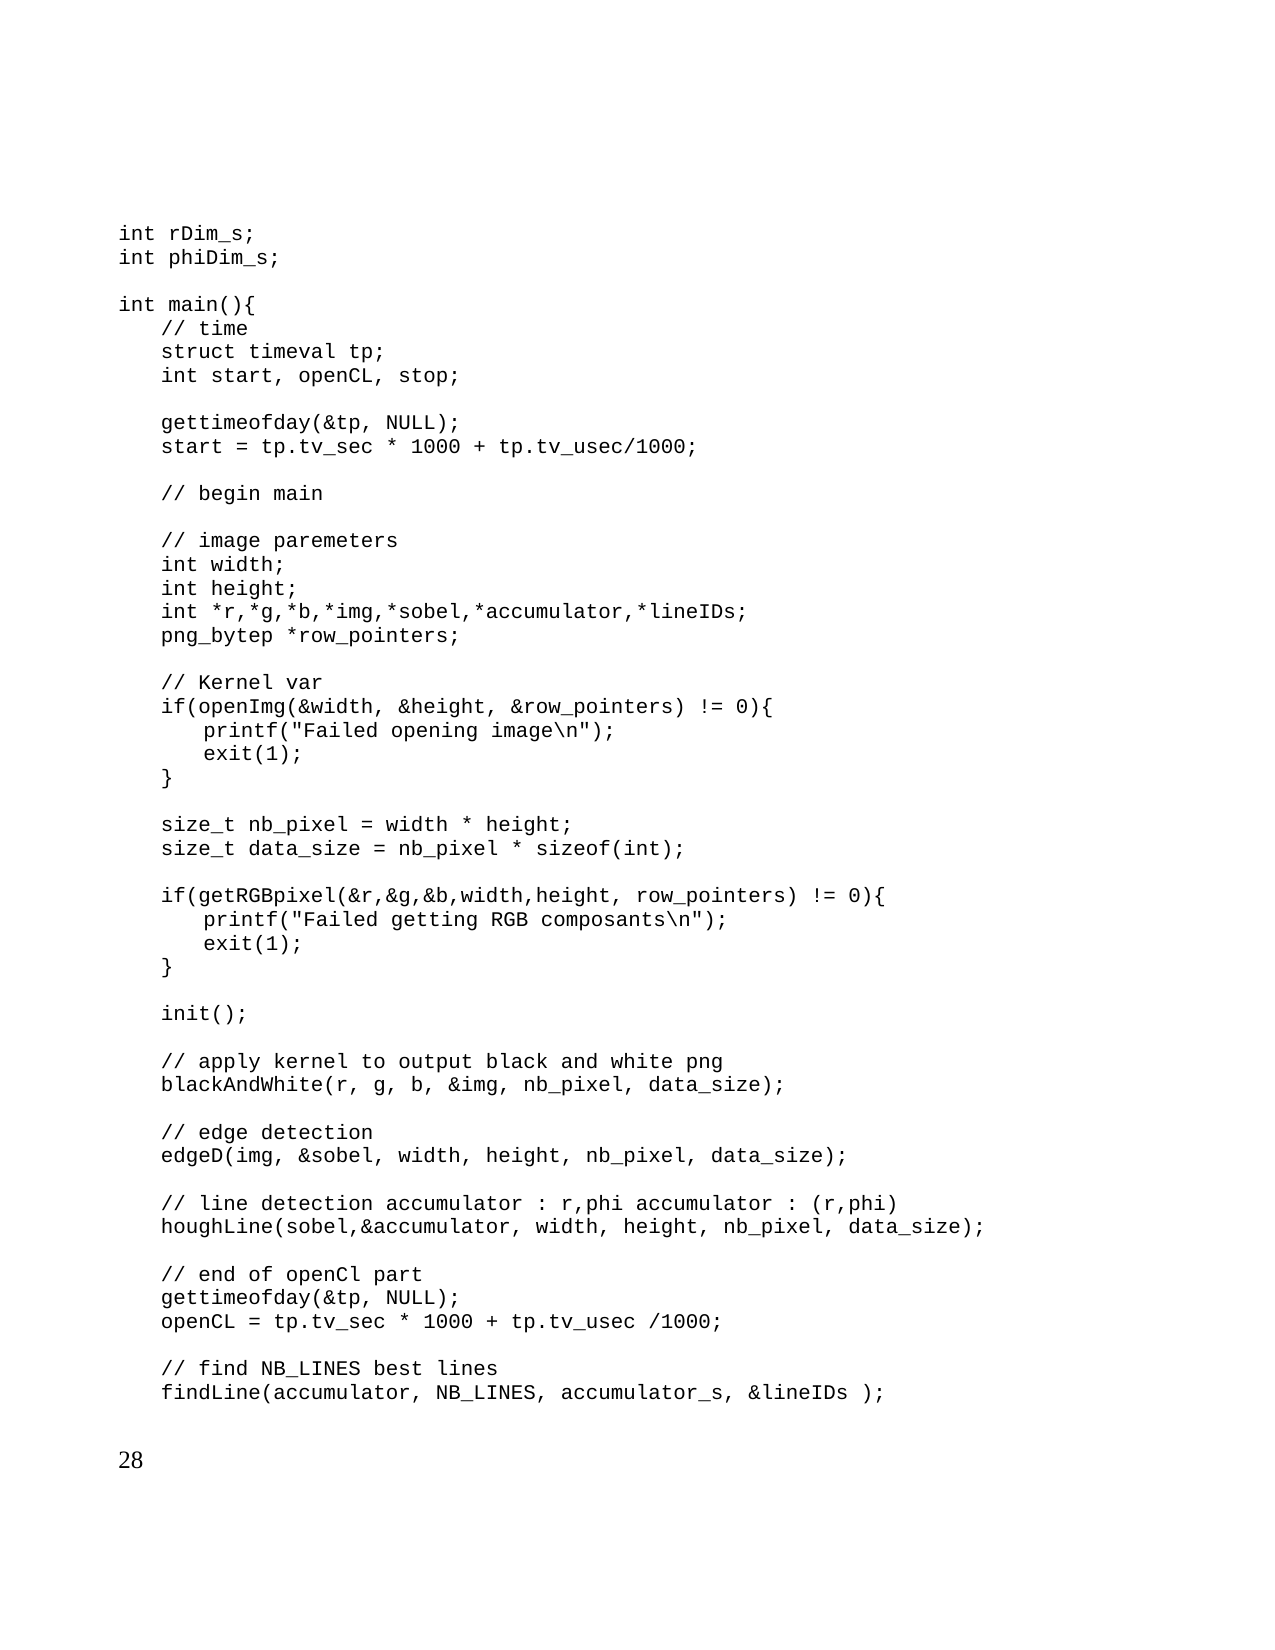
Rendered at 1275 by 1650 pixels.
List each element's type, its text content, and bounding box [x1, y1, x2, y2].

text // find NB_LINES best lines [118, 1358, 1157, 1382]
text // edge detection [118, 1122, 1157, 1145]
text edgeD(img, &sobel, width, height, nb_pixel, data_size); [118, 1145, 1157, 1169]
text int rDim_s; [118, 223, 1157, 247]
text if(openImg(&width, &height, &row_pointers) != 0){ [118, 696, 1157, 720]
text // line detection accumulator : r,phi accumulator : (r,phi) [118, 1193, 1157, 1216]
text // apply kernel to output black and white png [118, 1051, 1157, 1074]
text exit(1); [118, 932, 1157, 956]
text } [118, 767, 1157, 791]
text int height; [118, 578, 1157, 601]
text // time [118, 318, 1157, 341]
text init(); [118, 1003, 1157, 1027]
text findLine(accumulator, NB_LINES, accumulator_s, &lineIDs ); [118, 1382, 1157, 1405]
text png_bytep *row_pointers; [118, 625, 1157, 649]
text } [118, 956, 1157, 980]
text exit(1); [118, 743, 1157, 767]
text int main(){ [118, 294, 1157, 318]
text openCL = tp.tv_sec * 1000 + tp.tv_usec /1000; [118, 1311, 1157, 1334]
text // Kernel var [118, 672, 1157, 696]
text printf("Failed getting RGB composants\n"); [118, 909, 1157, 932]
text printf("Failed opening image\n"); [118, 720, 1157, 743]
text // image paremeters [118, 531, 1157, 554]
text int width; [118, 554, 1157, 578]
text size_t data_size = nb_pixel * sizeof(int); [118, 838, 1157, 862]
text if(getRGBpixel(&r,&g,&b,width,height, row_pointers) != 0){ [118, 885, 1157, 909]
text int phiDim_s; [118, 247, 1157, 270]
text int start, openCL, stop; [118, 365, 1157, 389]
text int *r,*g,*b,*img,*sobel,*accumulator,*lineIDs; [118, 601, 1157, 625]
text size_t nb_pixel = width * height; [118, 814, 1157, 838]
text start = tp.tv_sec * 1000 + tp.tv_usec/1000; [118, 436, 1157, 459]
text // begin main [118, 483, 1157, 507]
text struct timeval tp; [118, 341, 1157, 365]
text gettimeofday(&tp, NULL); [118, 412, 1157, 436]
text blackAndWhite(r, g, b, &img, nb_pixel, data_size); [118, 1074, 1157, 1098]
text gettimeofday(&tp, NULL); [118, 1287, 1157, 1311]
text houghLine(sobel,&accumulator, width, height, nb_pixel, data_size); [118, 1216, 1157, 1240]
text // end of openCl part [118, 1263, 1157, 1287]
